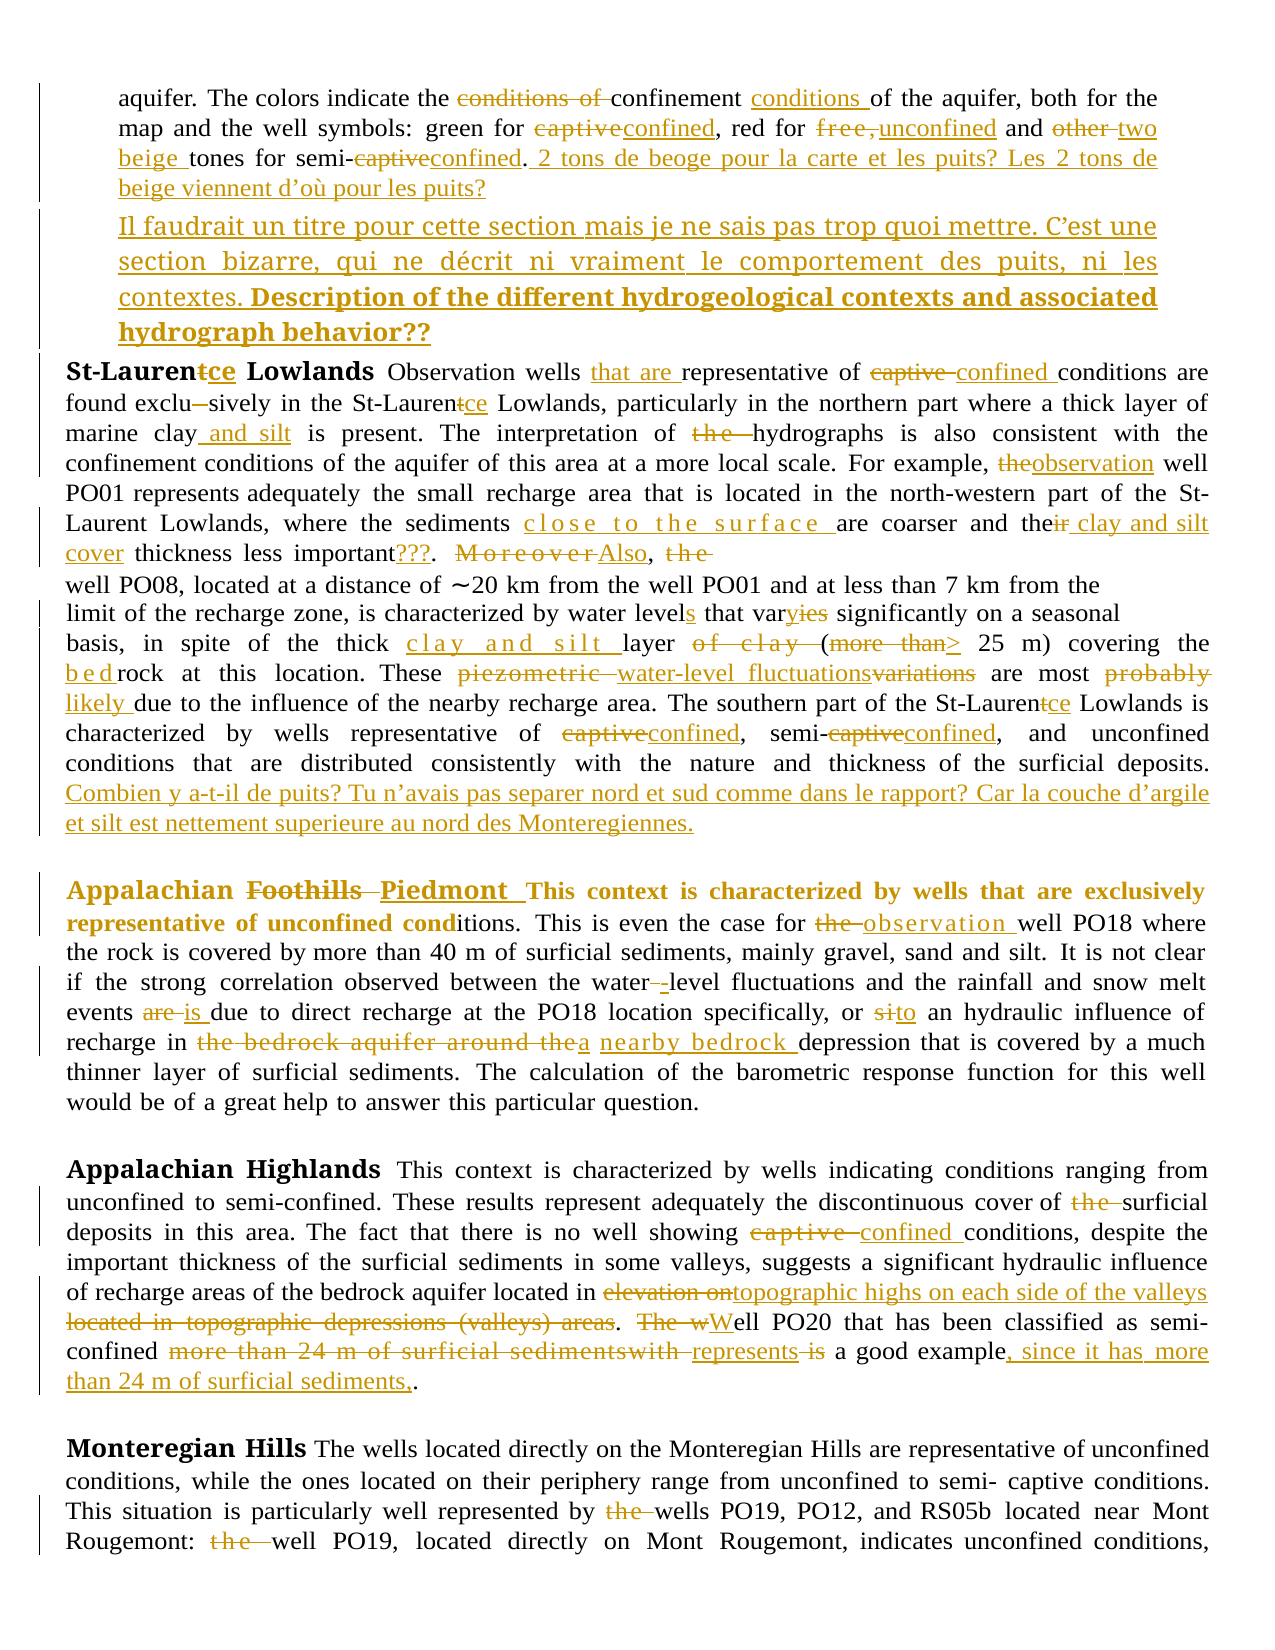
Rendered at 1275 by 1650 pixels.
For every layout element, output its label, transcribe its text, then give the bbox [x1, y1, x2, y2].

text Appalachian Piedmont This context is characterized by wells that are exclusively representative of unconfined conditions. This is even the case for observation well PO18 where the rock is covered by more than 40 m of surficial sediments, mainly gravel, sand and silt. It is not clear if the strong correlation observed between the water-level fluctuations and the rainfall and snow melt events is due to direct recharge at the PO18 location specifically, or to an hydraulic influence of recharge in a nearby bedrock depression that is covered by a much thinner layer of surficial sediments. The calculation of the barometric response function for this well would be of a great help to answer this particular question. [66, 872, 1206, 1116]
text Monteregian Hills The wells located directly on the Monteregian Hills are representative of unconfined conditions, while the ones located on their periphery range from unconfined to semi- captive conditions. This situation is particularly well represented by wells PO19, PO12, and RS05b located near Mont Rougemont: well PO19, located directly on Mont Rougemont, indicates unconfined conditions, while wells PO12 and RS05b indicate semi-confined conditions. This result is especially interesting for PO12 where the rock is covered with a thick layer of clayey silt of more than 23 m. Water-level fluctuations in well PO12 likely represent the influence of the bedrock aquifer recharge on the Monteregian Hills. These hills were considered to be preferential recharge areas in the region (Carrier et al., 2013) and these results are in agreement with this hypothesis. [65, 1431, 1210, 1555]
text Appalachian Highlands This context is characterized by wells indicating conditions ranging from unconfined to semi-confined. These results represent adequately the discontinuous cover of surficial deposits in this area. The fact that there is no well showing confined conditions, despite the important thickness of the surficial sediments in some valleys, suggests a significant hydraulic influence of recharge areas of the bedrock aquifer located in topographic highs on each side of the valleys. Well PO20 that has been classified as semi-confined represents a good example, since it has more than 24 m of surficial sediments,. [66, 1152, 1208, 1395]
text limit of the recharge zone, is characterized by water levels that vary significantly on a seasonal [66, 600, 1221, 627]
text basis, in spite of the thick clay and silt layer (> 25 m) covering the bedrock at this location. These water-level fluctuations are most likely due to the influence of the nearby recharge area. The southern part of the St-Laurence Lowlands is characterized by wells representative of confined, semi-confined, and unconfined conditions that are distributed consistently with the nature and thickness of the surficial deposits. Combien y a-t-il de puits? Tu n’avais pas separer nord et sud comme dans le rapport? Car la couche d’argile et silt est nettement superieure au nord des Monteregiennes. [65, 804, 1210, 836]
text St-Laurence Lowlands Observation wells that are representative of confined conditions are found exclusively in the St-Laurence Lowlands, particularly in the northern part where a thick layer of marine clay and silt is present. The interpretation of hydrographs is also consistent with the confinement conditions of the aquifer of this area at a more local scale. For example, observation well PO01 represents adequately the small recharge area that is located in the north-western part of the St-Laurent Lowlands, where the sediments close to the surface are coarser and the clay and silt cover thickness less important???. Also, [65, 353, 1209, 567]
text Figure B.3: Confinement conditions inferred from the well hydrographs (dots) superimposed on the confinement condition map of the regional bedrock aquifer. The colors indicate the confinement conditions of the aquifer, both for the map and the well symbols: green for confined, red for unconfined and two beige tones for semi-confined. 2 tons de beoge pour la carte et les puits? Les 2 tons de beige viennent d’où pour les puits?Il faudrait un titre pour cette section mais je ne sais pas trop quoi mettre. C’est une section bizarre, qui ne décrit ni vraiment le comportement des puits, ni les contextes. Description of the different hydrogeological contexts and associated hydrograph behavior?? [118, 83, 1158, 202]
text well PO08, located at a distance of ∼20 km from the well PO01 and at less than 7 km from the [65, 568, 1221, 600]
text basis, in spite of the thick clay and silt layer (> 25 m) covering the bedrock at this location. These water-level fluctuations are most likely due to the influence of the nearby recharge area. The southern part of the St-Laurence Lowlands is characterized by wells representative of confined, semi-confined, and unconfined conditions that are distributed consistently with the nature and thickness of the surficial deposits. Combien y a-t-il de puits? Tu n’avais pas separer nord et sud comme dans le rapport? Car la couche d’argile et silt est nettement superieure au nord des Monteregiennes. [65, 628, 1210, 803]
